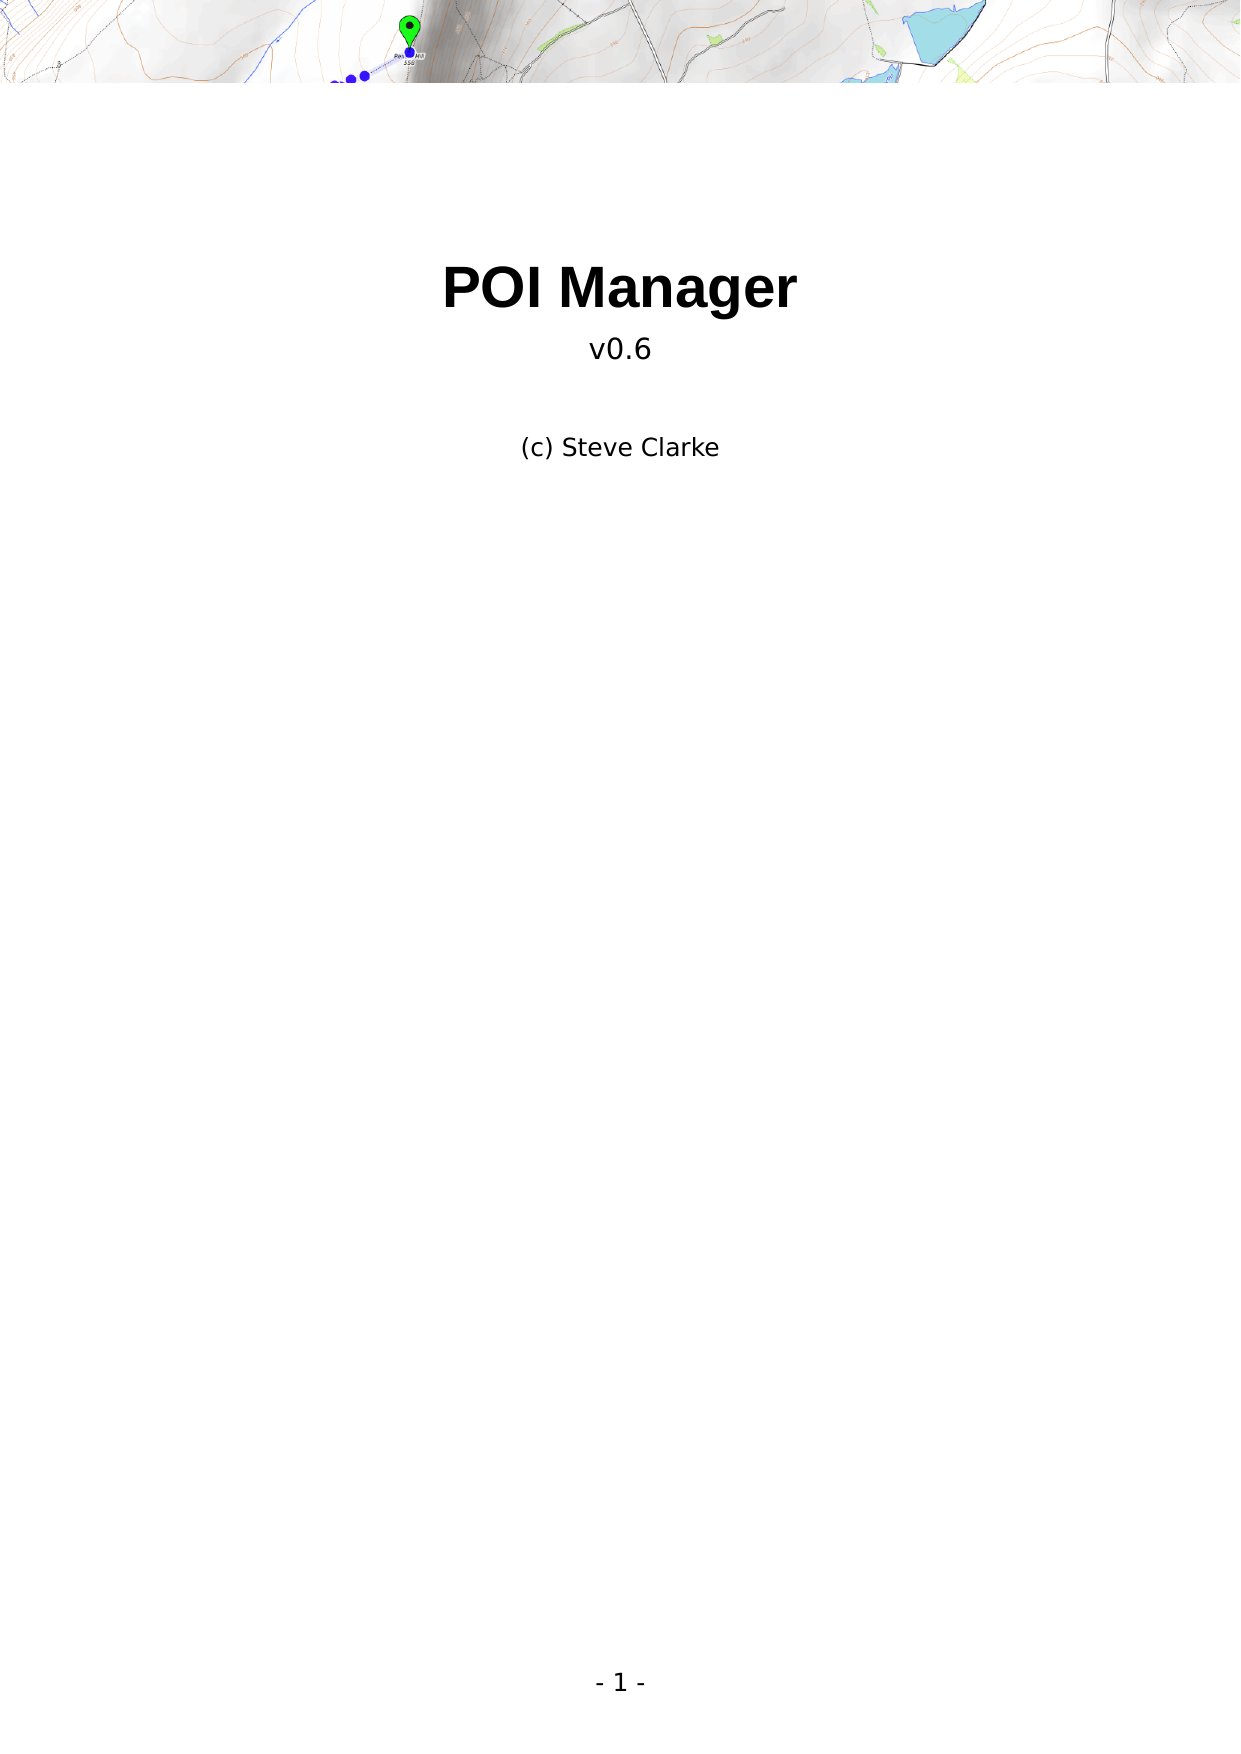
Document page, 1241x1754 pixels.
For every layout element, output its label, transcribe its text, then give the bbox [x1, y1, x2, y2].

text v0.6 [59, 332, 1181, 366]
picture [0, 0, 1241, 83]
text (c) Steve Clarke [59, 434, 1181, 463]
title POI Manager [59, 252, 1181, 319]
